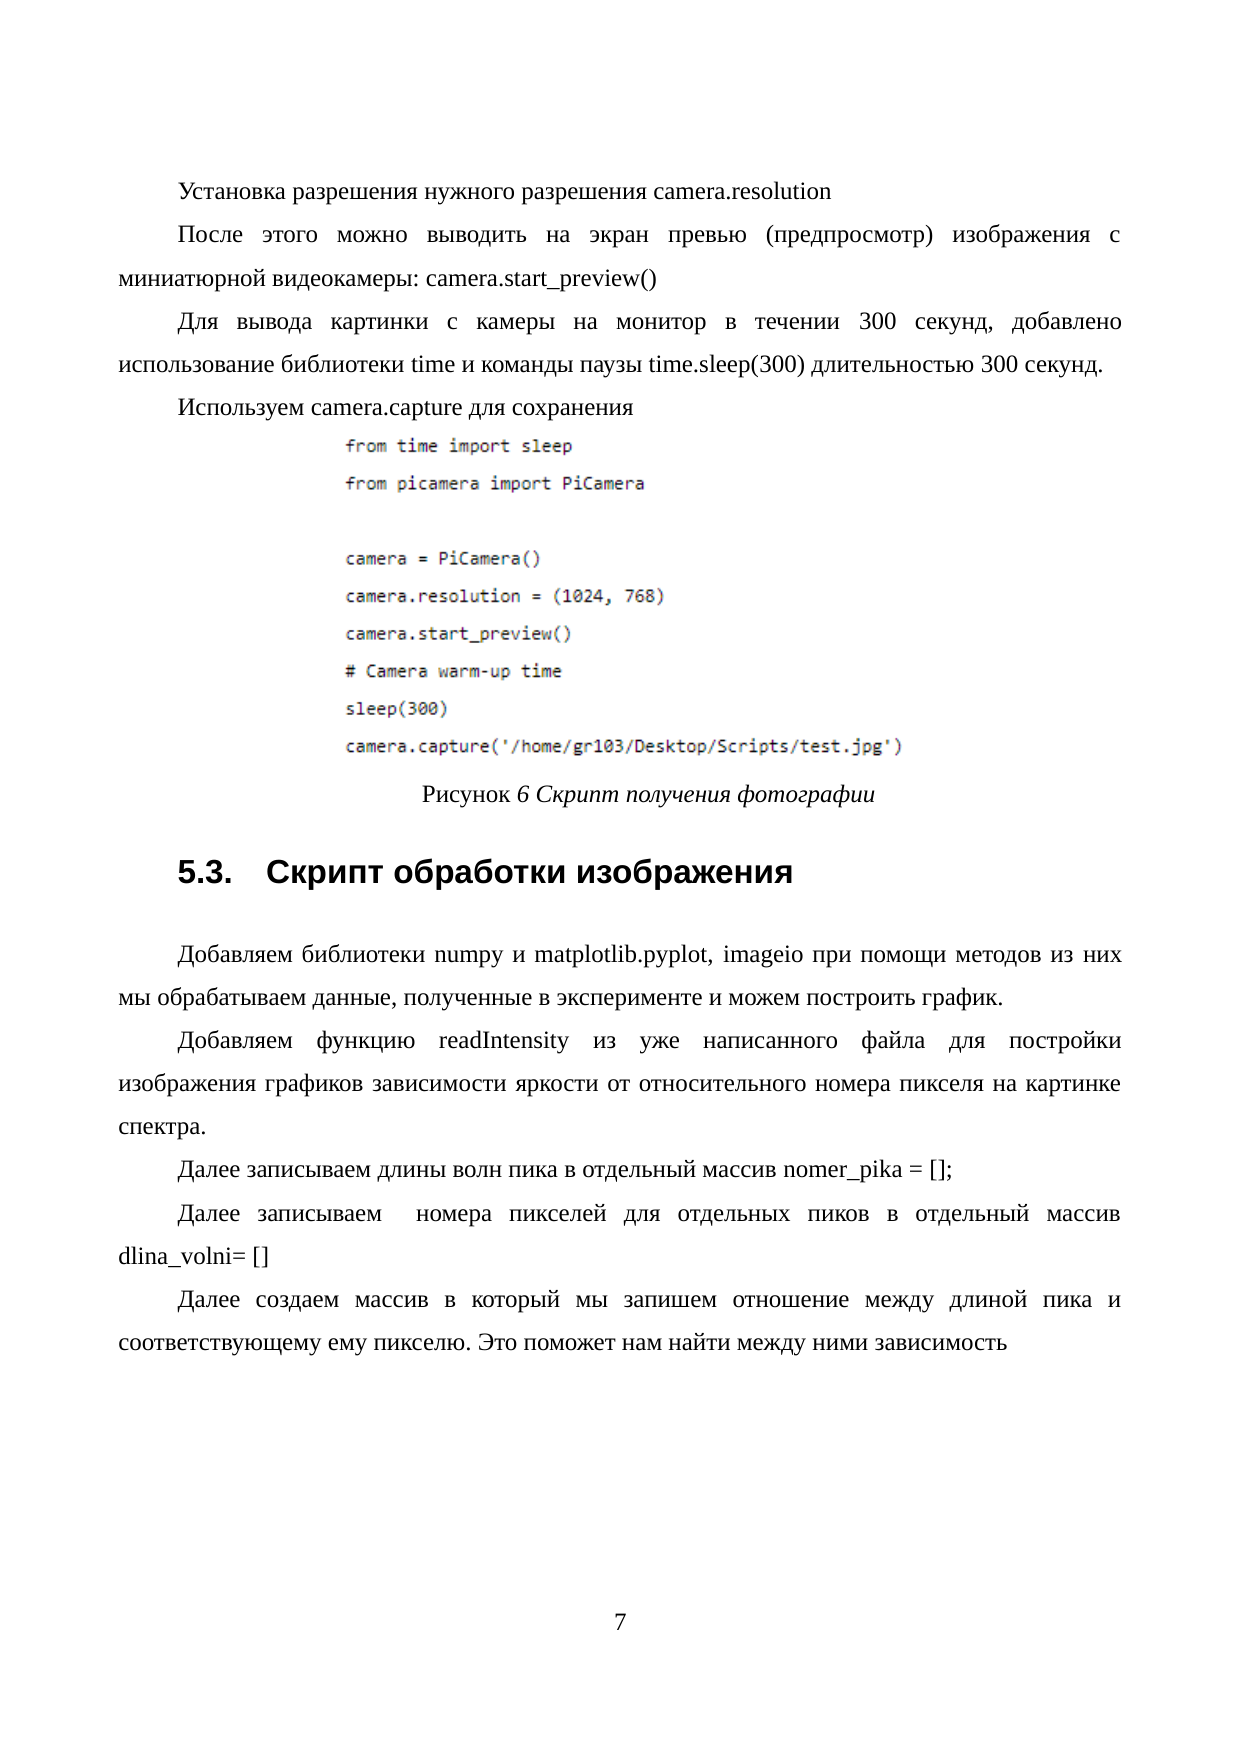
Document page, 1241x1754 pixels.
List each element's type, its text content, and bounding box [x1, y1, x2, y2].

text Установка разрешения нужного разрешения camera.resolution [118, 176, 1122, 205]
text Добавляем библиотеки numpy и matplotlib.pyplot, imageio при помощи методов из них мы обрабатываем данные, полученные в эксперименте и можем построить график. [118, 939, 1122, 1011]
text Далее записываем длины волн пика в отдельный массив nomer_pika = []; [118, 1154, 1122, 1183]
text Используем camera.capture для сохранения [118, 392, 1122, 421]
text Далее создаем массив в который мы запишем отношение между длиной пика и соответствующему ему пикселю. Это поможет нам найти между ними зависимость [118, 1284, 1122, 1356]
text Добавляем функцию readIntensity из уже написанного файла для постройки изображения графиков зависимости яркости от относительного номера пикселя на картинке спектра. [118, 1025, 1122, 1140]
text Далее записываем номера пикселей для отдельных пиков в отдельный массив dlina_volni= [] [118, 1198, 1122, 1269]
text После этого можно выводить на экран превью (предпросмотр) изображения с миниатюрной видеокамеры: camera.start_preview() [118, 219, 1122, 291]
picture [340, 435, 959, 765]
subtitle Скрипт обработки изображения [118, 852, 1122, 890]
text Для вывода картинки с камеры на монитор в течении 300 секунд, добавлено использование библиотеки time и команды паузы time.sleep(300) длительностью 300 секунд. [118, 306, 1122, 378]
text Рисунок 6 Скрипт получения фотографии [118, 779, 1122, 808]
